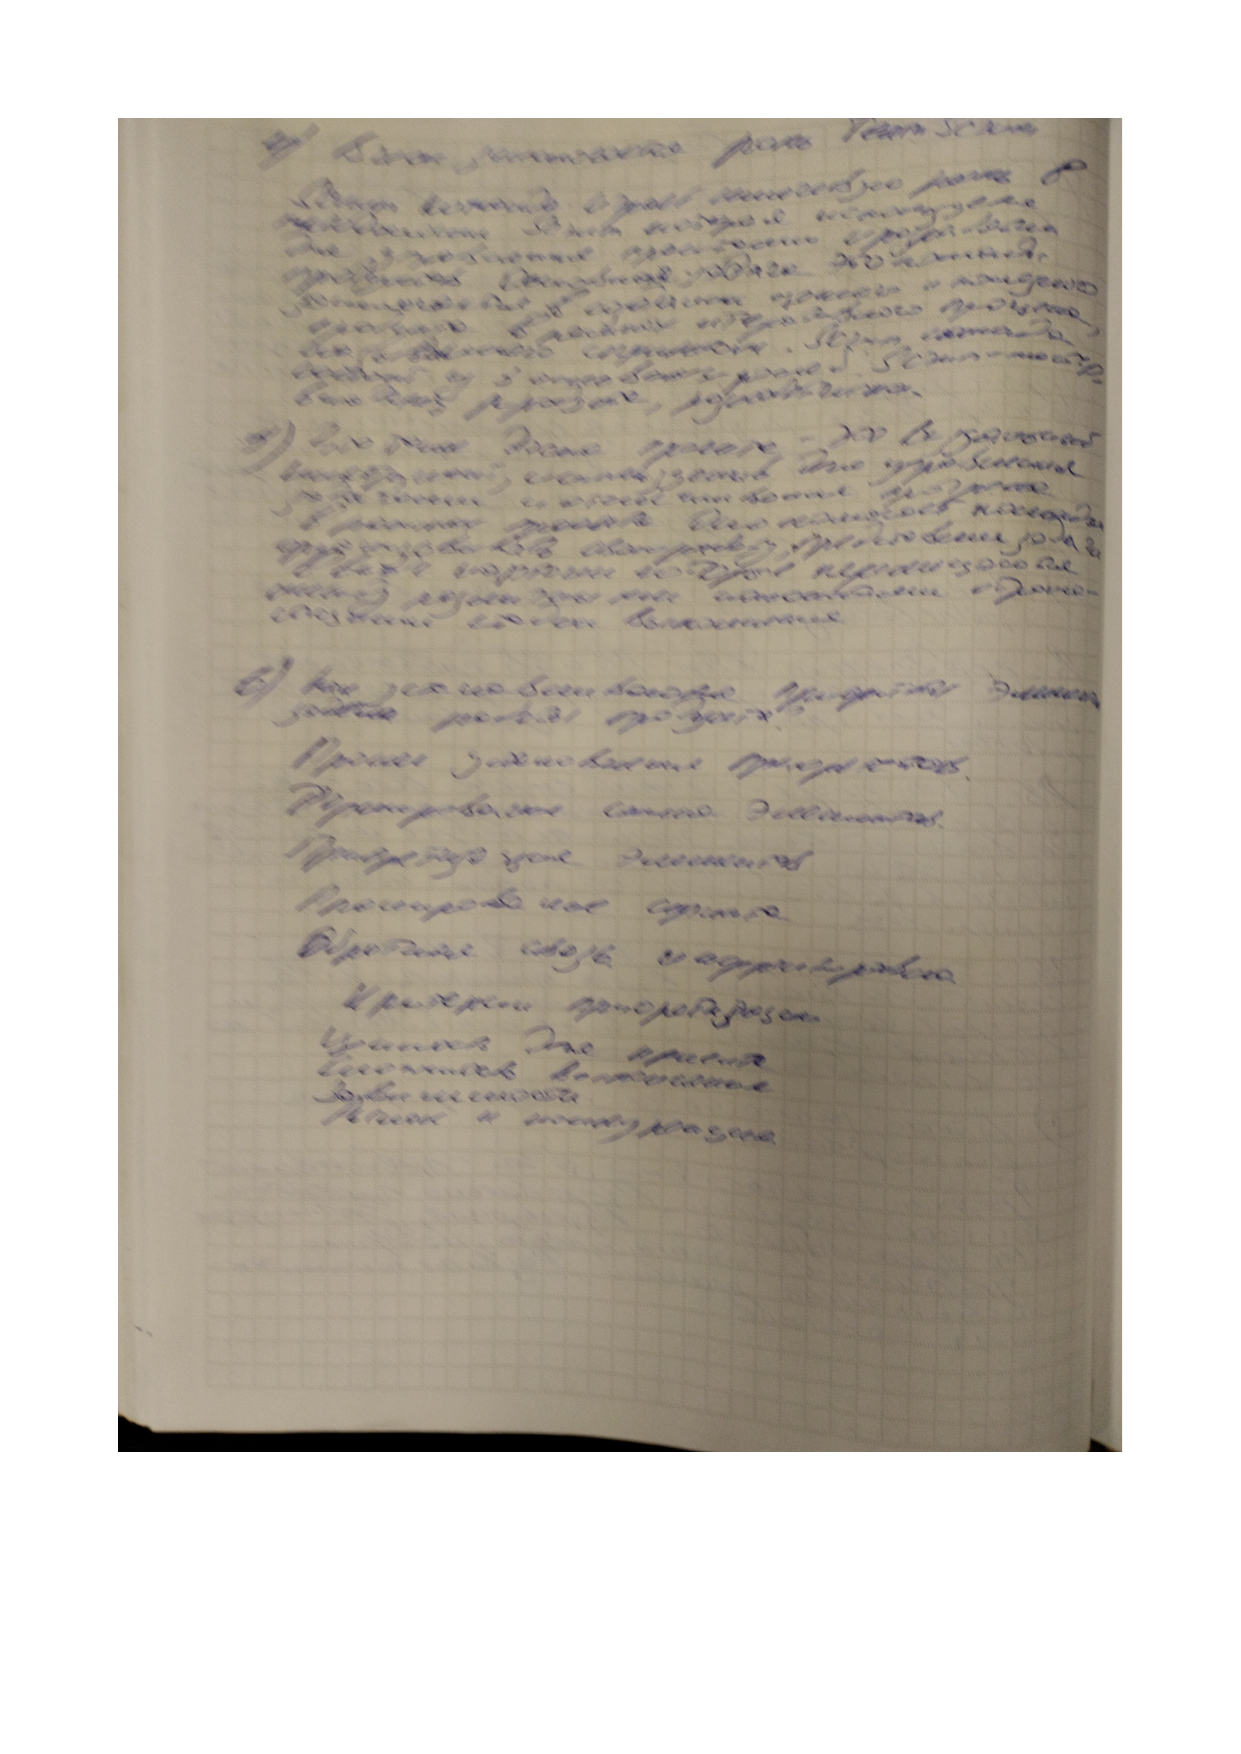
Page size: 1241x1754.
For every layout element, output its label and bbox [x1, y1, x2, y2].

picture [118, 118, 1123, 1452]
